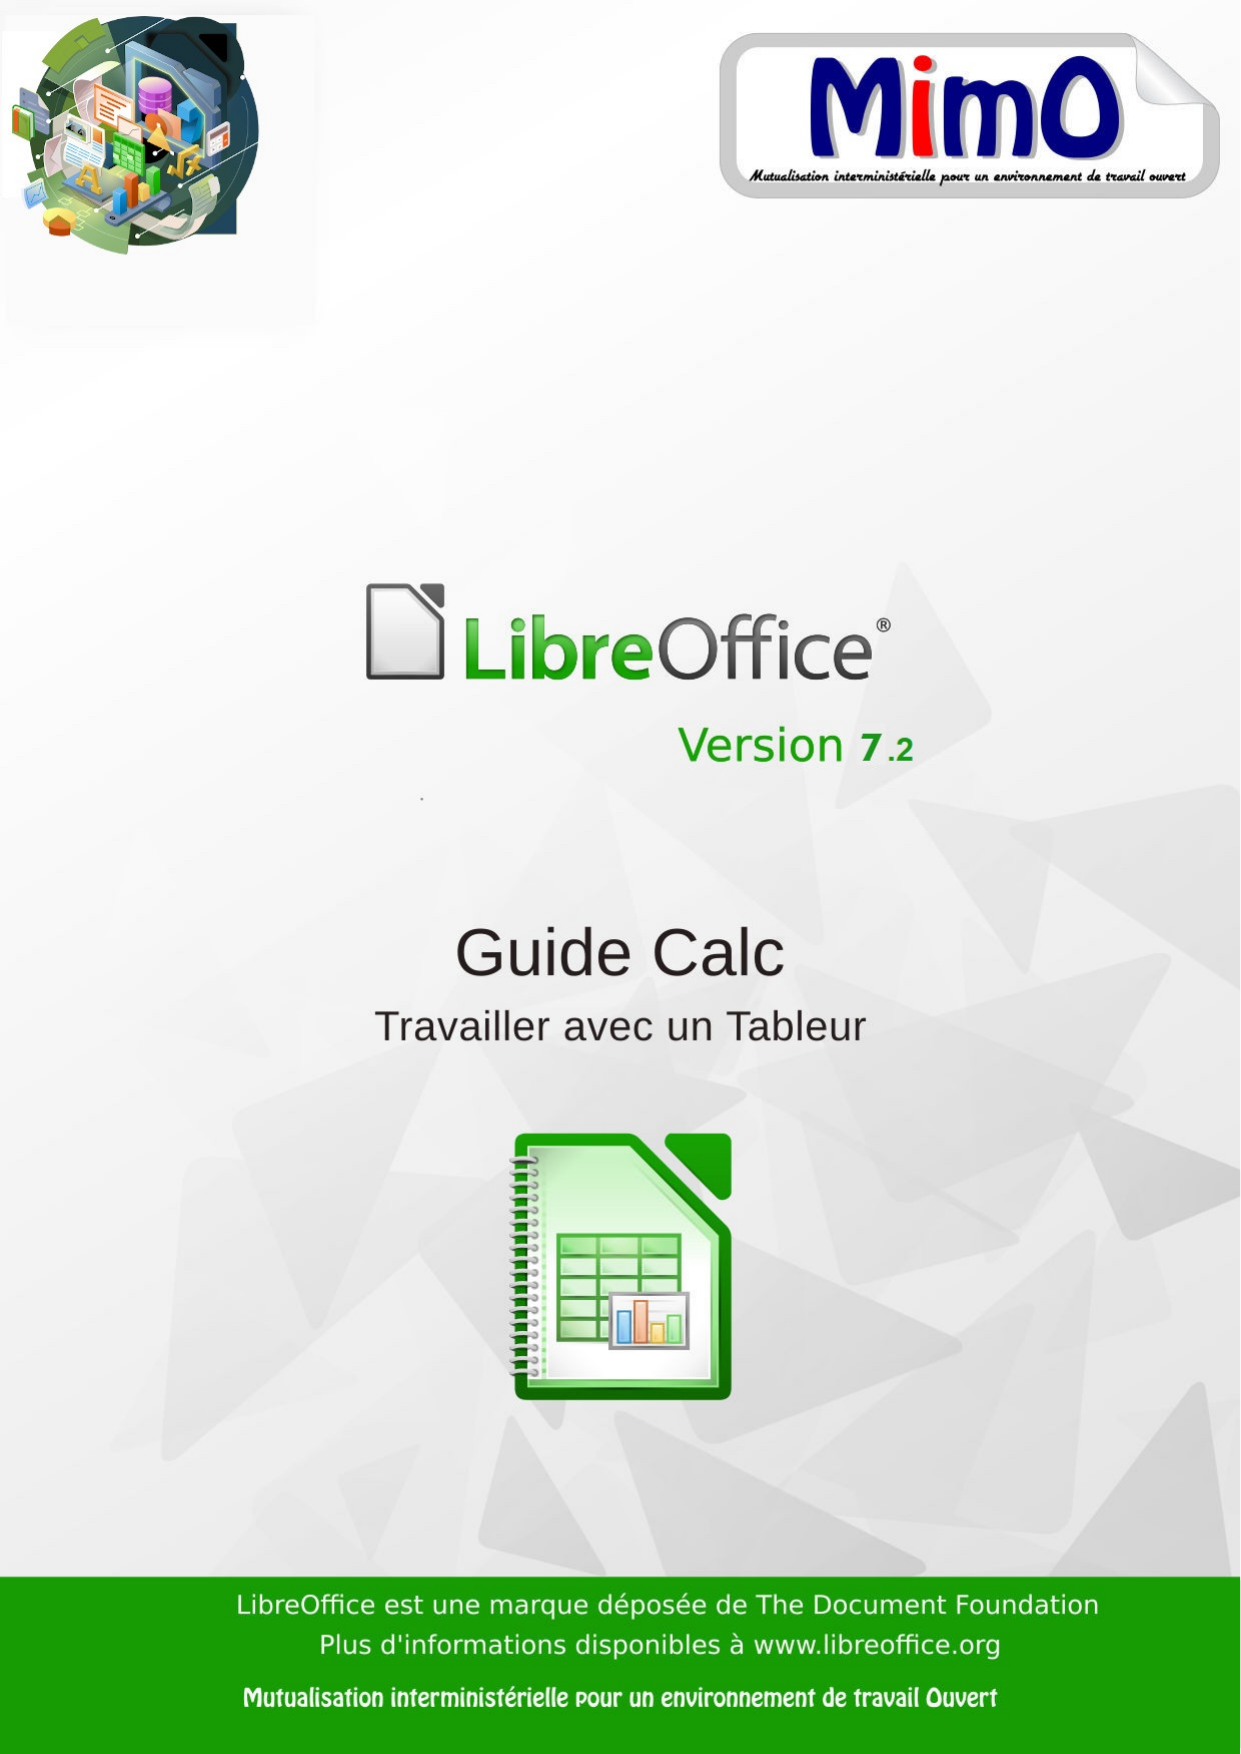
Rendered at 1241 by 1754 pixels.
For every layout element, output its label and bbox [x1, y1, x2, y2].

picture [0, 1748, 1241, 1754]
